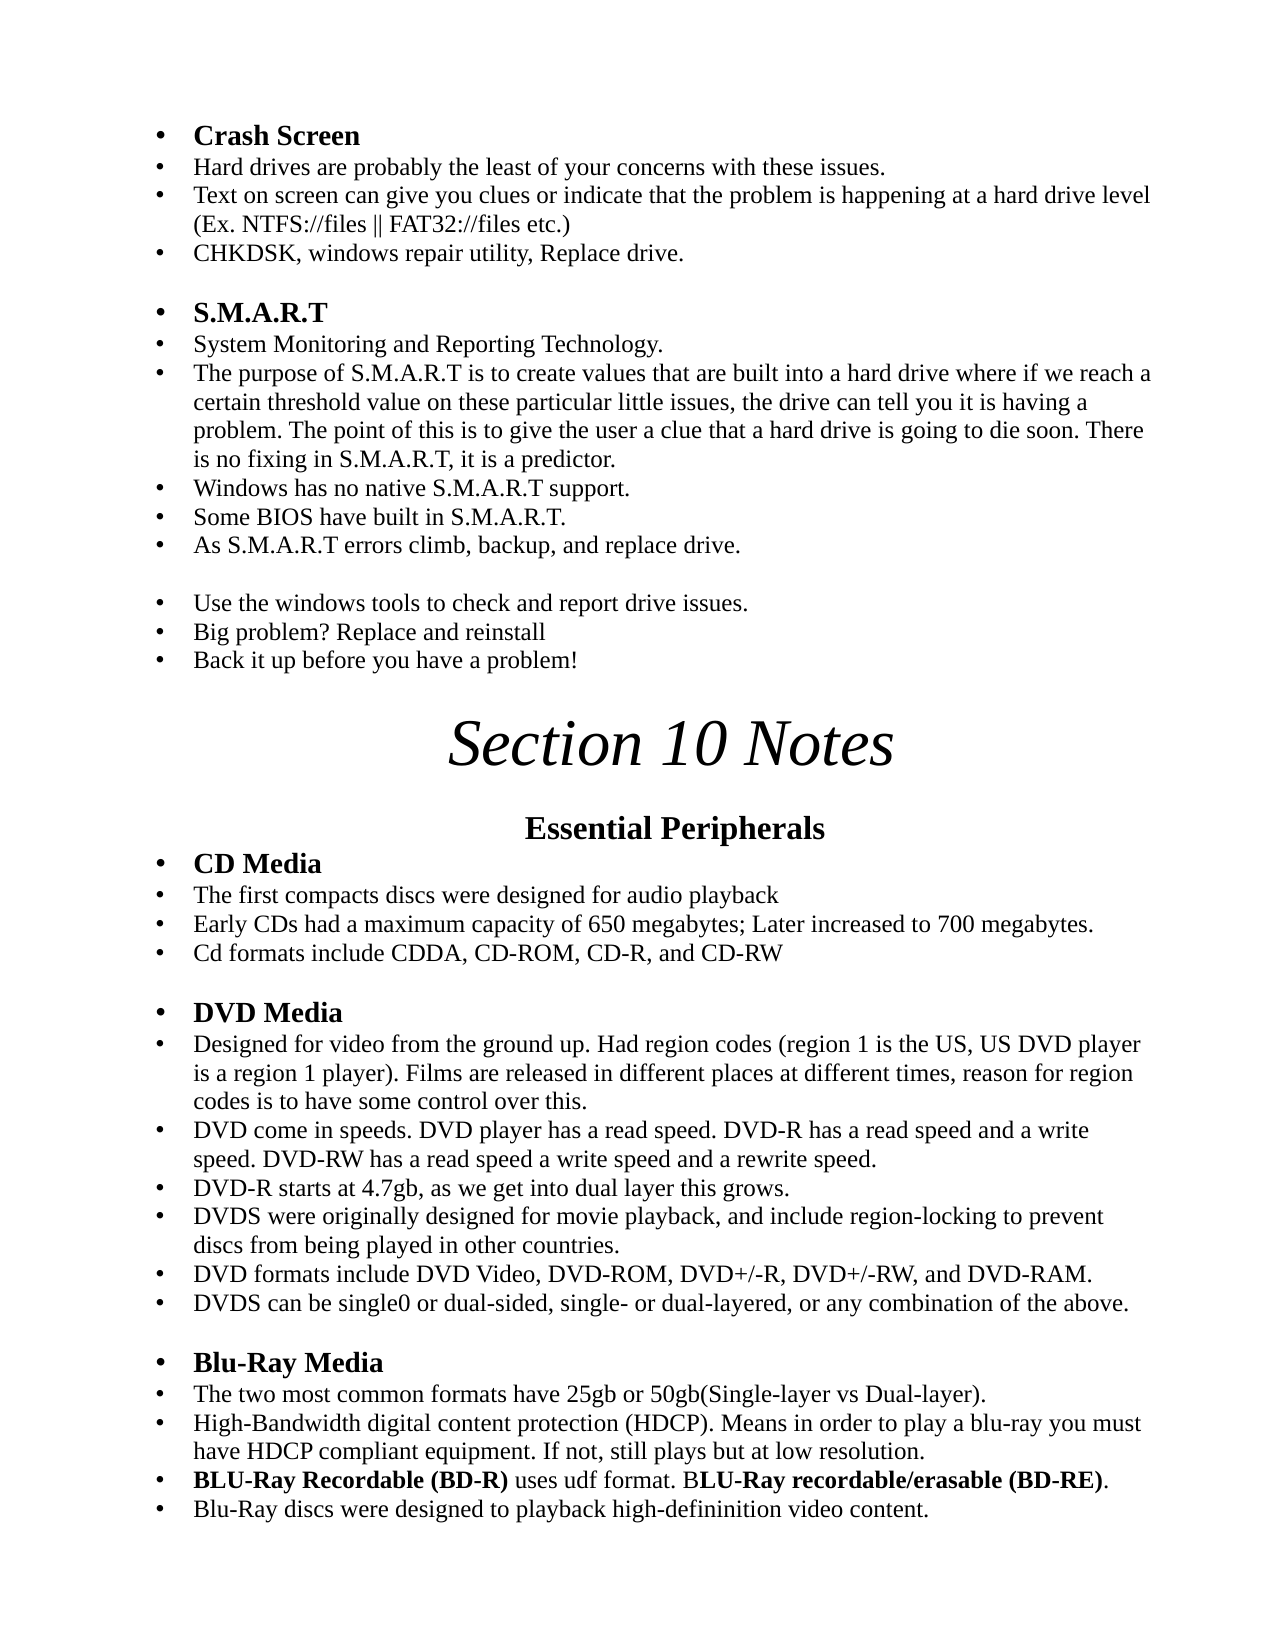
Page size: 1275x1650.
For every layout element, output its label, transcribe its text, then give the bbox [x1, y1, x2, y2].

list Blu-Ray Media [156, 1345, 1157, 1379]
list Blu-Ray discs were designed to playback high-defininition video content. [156, 1494, 1157, 1523]
list S.M.A.R.T [156, 296, 1157, 329]
list Section 10 Notes [156, 703, 1157, 779]
list Text on screen can give you clues or indicate that the problem is happening at a hard drive level (Ex. NTFS://files || FAT32://files etc.) [156, 181, 1157, 238]
list Designed for video from the ground up. Had region codes (region 1 is the US, US DVD player is a region 1 player). Films are released in different places at different times, reason for region codes is to have some control over this. [156, 1029, 1157, 1115]
list DVD Media [156, 995, 1157, 1029]
list DVD come in speeds. DVD player has a read speed. DVD-R has a read speed and a write speed. DVD-RW has a read speed a write speed and a rewrite speed. [156, 1115, 1157, 1173]
list Essential Peripherals [156, 808, 1157, 847]
list Early CDs had a maximum capacity of 650 megabytes; Later increased to 700 megabytes. [156, 909, 1157, 938]
list Big problem? Replace and reinstall [156, 617, 1157, 645]
list DVD formats include DVD Video, DVD-ROM, DVD+/-R, DVD+/-RW, and DVD-RAM. [156, 1259, 1157, 1288]
list Some BIOS have built in S.M.A.R.T. [156, 502, 1157, 530]
list The purpose of S.M.A.R.T is to create values that are built into a hard drive where if we reach a certain threshold value on these particular little issues, the drive can tell you it is having a problem. The point of this is to give the user a clue that a hard drive is going to die soon. There is no fixing in S.M.A.R.T, it is a predictor. [156, 358, 1157, 473]
list The first compacts discs were designed for audio playback [156, 880, 1157, 909]
list High-Bandwidth digital content protection (HDCP). Means in order to play a blu-ray you must have HDCP compliant equipment. If not, still plays but at low resolution. [156, 1408, 1157, 1465]
list CD Media [156, 847, 1157, 880]
list Hard drives are probably the least of your concerns with these issues. [156, 152, 1157, 181]
list The two most common formats have 25gb or 50gb(Single-layer vs Dual-layer). [156, 1379, 1157, 1408]
list DVD-R starts at 4.7gb, as we get into dual layer this grows. [156, 1173, 1157, 1201]
list Back it up before you have a problem! [156, 645, 1157, 674]
list Crash Screen [156, 118, 1157, 152]
list DVDS were originally designed for movie playback, and include region-locking to prevent discs from being played in other countries. [156, 1201, 1157, 1259]
list Use the windows tools to check and report drive issues. [156, 588, 1157, 617]
list System Monitoring and Reporting Technology. [156, 329, 1157, 358]
list DVDS can be single0 or dual-sided, single- or dual-layered, or any combination of the above. [156, 1288, 1157, 1316]
list Cd formats include CDDA, CD-ROM, CD-R, and CD-RW [156, 938, 1157, 967]
list CHKDSK, windows repair utility, Replace drive. [156, 238, 1157, 267]
list As S.M.A.R.T errors climb, backup, and replace drive. [156, 530, 1157, 559]
list Windows has no native S.M.A.R.T support. [156, 473, 1157, 502]
list BLU-Ray Recordable (BD-R) uses udf format. BLU-Ray recordable/erasable (BD-RE). [156, 1465, 1157, 1494]
